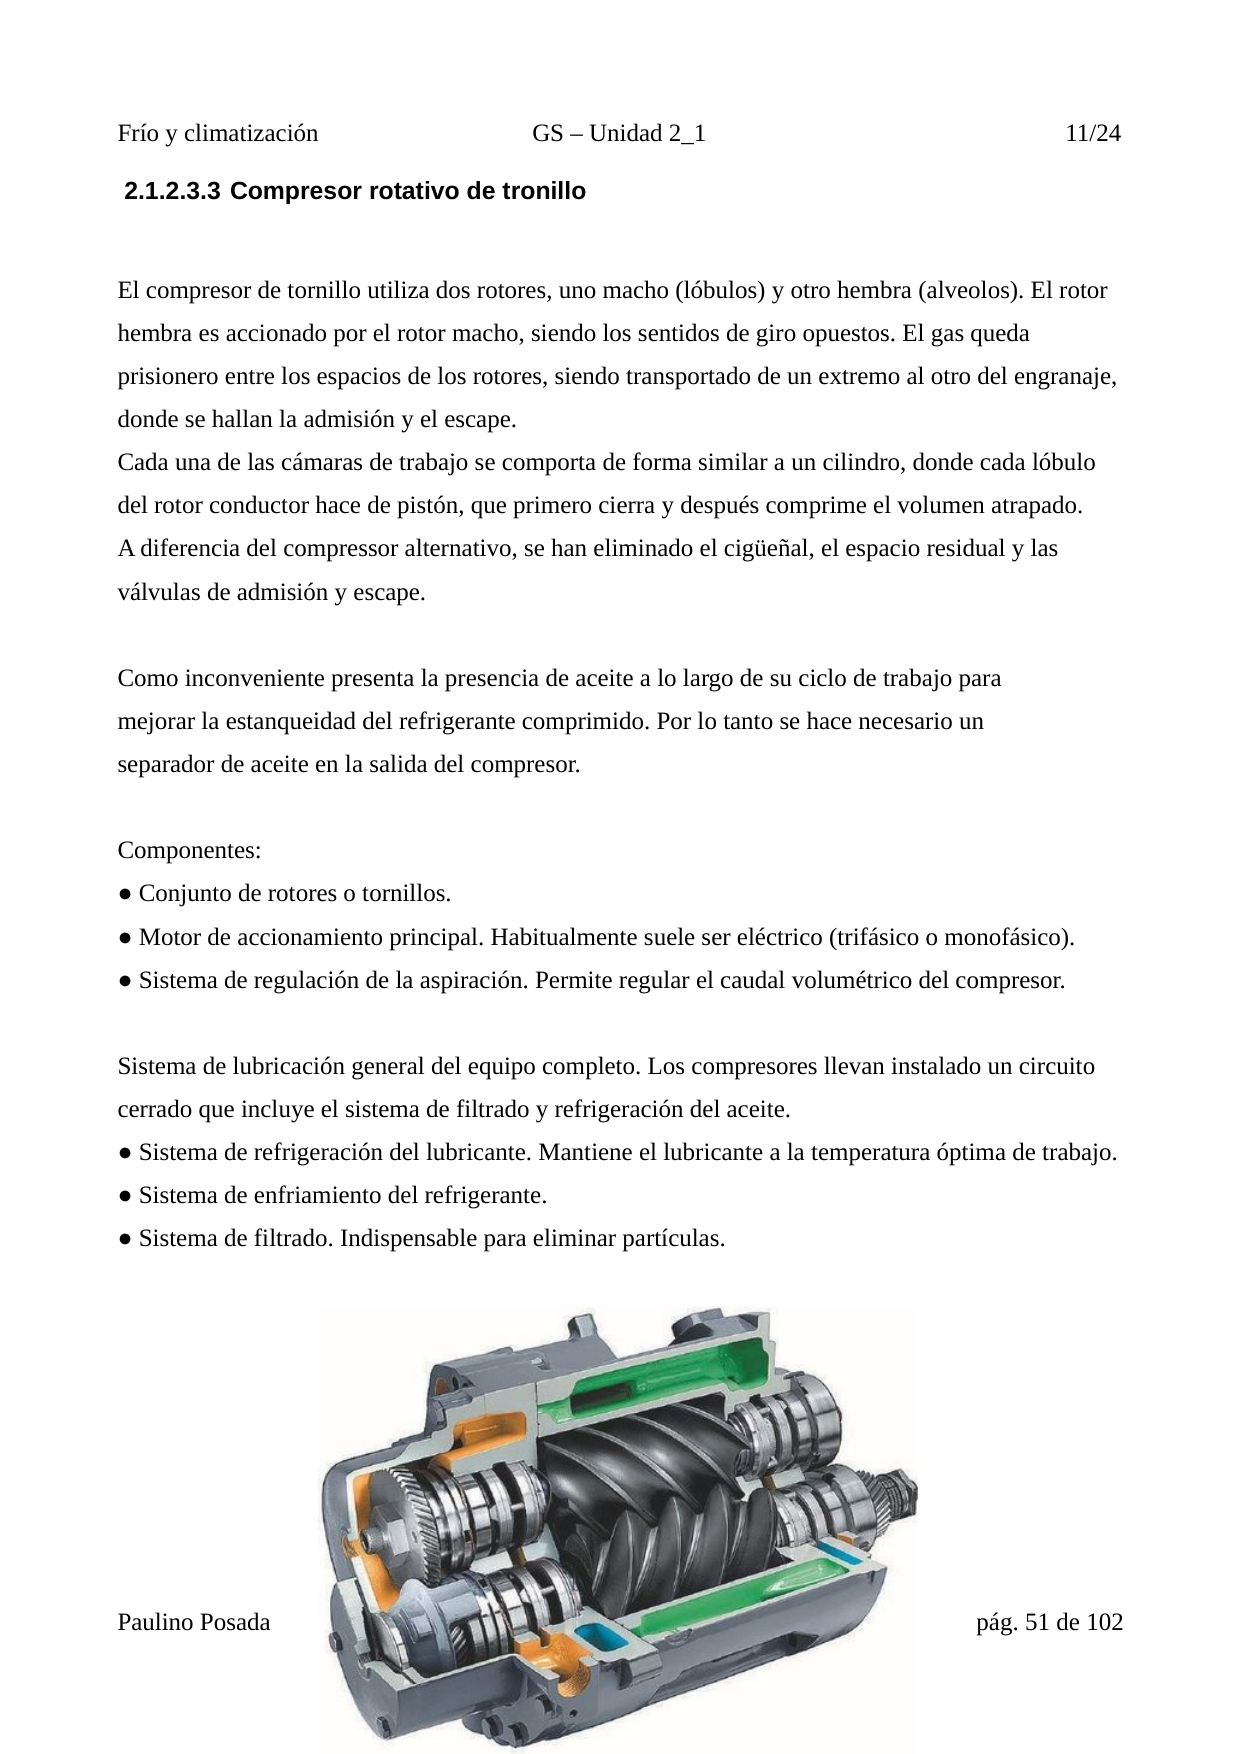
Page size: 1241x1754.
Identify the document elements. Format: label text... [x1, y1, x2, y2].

text Cada una de las cámaras de trabajo se comporta de forma similar a un cilindro, donde cada lóbulo del rotor conductor hace de pistón, que primero cierra y después comprime el volumen atrapado. [117, 447, 1123, 519]
text ● Sistema de refrigeración del lubricante. Mantiene el lubricante a la temperatura óptima de trabajo. [117, 1137, 1123, 1166]
text El compresor de tornillo utiliza dos rotores, uno macho (lóbulos) y otro hembra (alveolos). El rotor hembra es accionado por el rotor macho, siendo los sentidos de giro opuestos. El gas queda prisionero entre los espacios de los rotores, siendo transportado de un extremo al otro del engranaje, donde se hallan la admisión y el escape. [117, 275, 1123, 433]
subtitle Compresor rotativo de tronillo [117, 176, 1123, 205]
text separador de aceite en la salida del compresor. [117, 749, 1123, 778]
text A diferencia del compressor alternativo, se han eliminado el cigüeñal, el espacio residual y las válvulas de admisión y escape. [117, 533, 1123, 605]
text ● Sistema de regulación de la aspiración. Permite regular el caudal volumétrico del compresor. [117, 965, 1123, 993]
text mejorar la estanqueidad del refrigerante comprimido. Por lo tanto se hace necesario un [117, 706, 1123, 735]
text ● Sistema de filtrado. Indispensable para eliminar partículas. [117, 1223, 1123, 1252]
text ● Conjunto de rotores o tornillos. [117, 878, 1123, 907]
text Sistema de lubricación general del equipo completo. Los compresores llevan instalado un circuito cerrado que incluye el sistema de filtrado y refrigeración del aceite. [117, 1051, 1123, 1123]
text Componentes: [117, 835, 1123, 864]
picture [317, 1306, 918, 1754]
text Como inconveniente presenta la presencia de aceite a lo largo de su ciclo de trabajo para [117, 663, 1123, 692]
text ● Sistema de enfriamiento del refrigerante. [117, 1180, 1123, 1209]
text ● Motor de accionamiento principal. Habitualmente suele ser eléctrico (trifásico o monofásico). [117, 922, 1123, 950]
